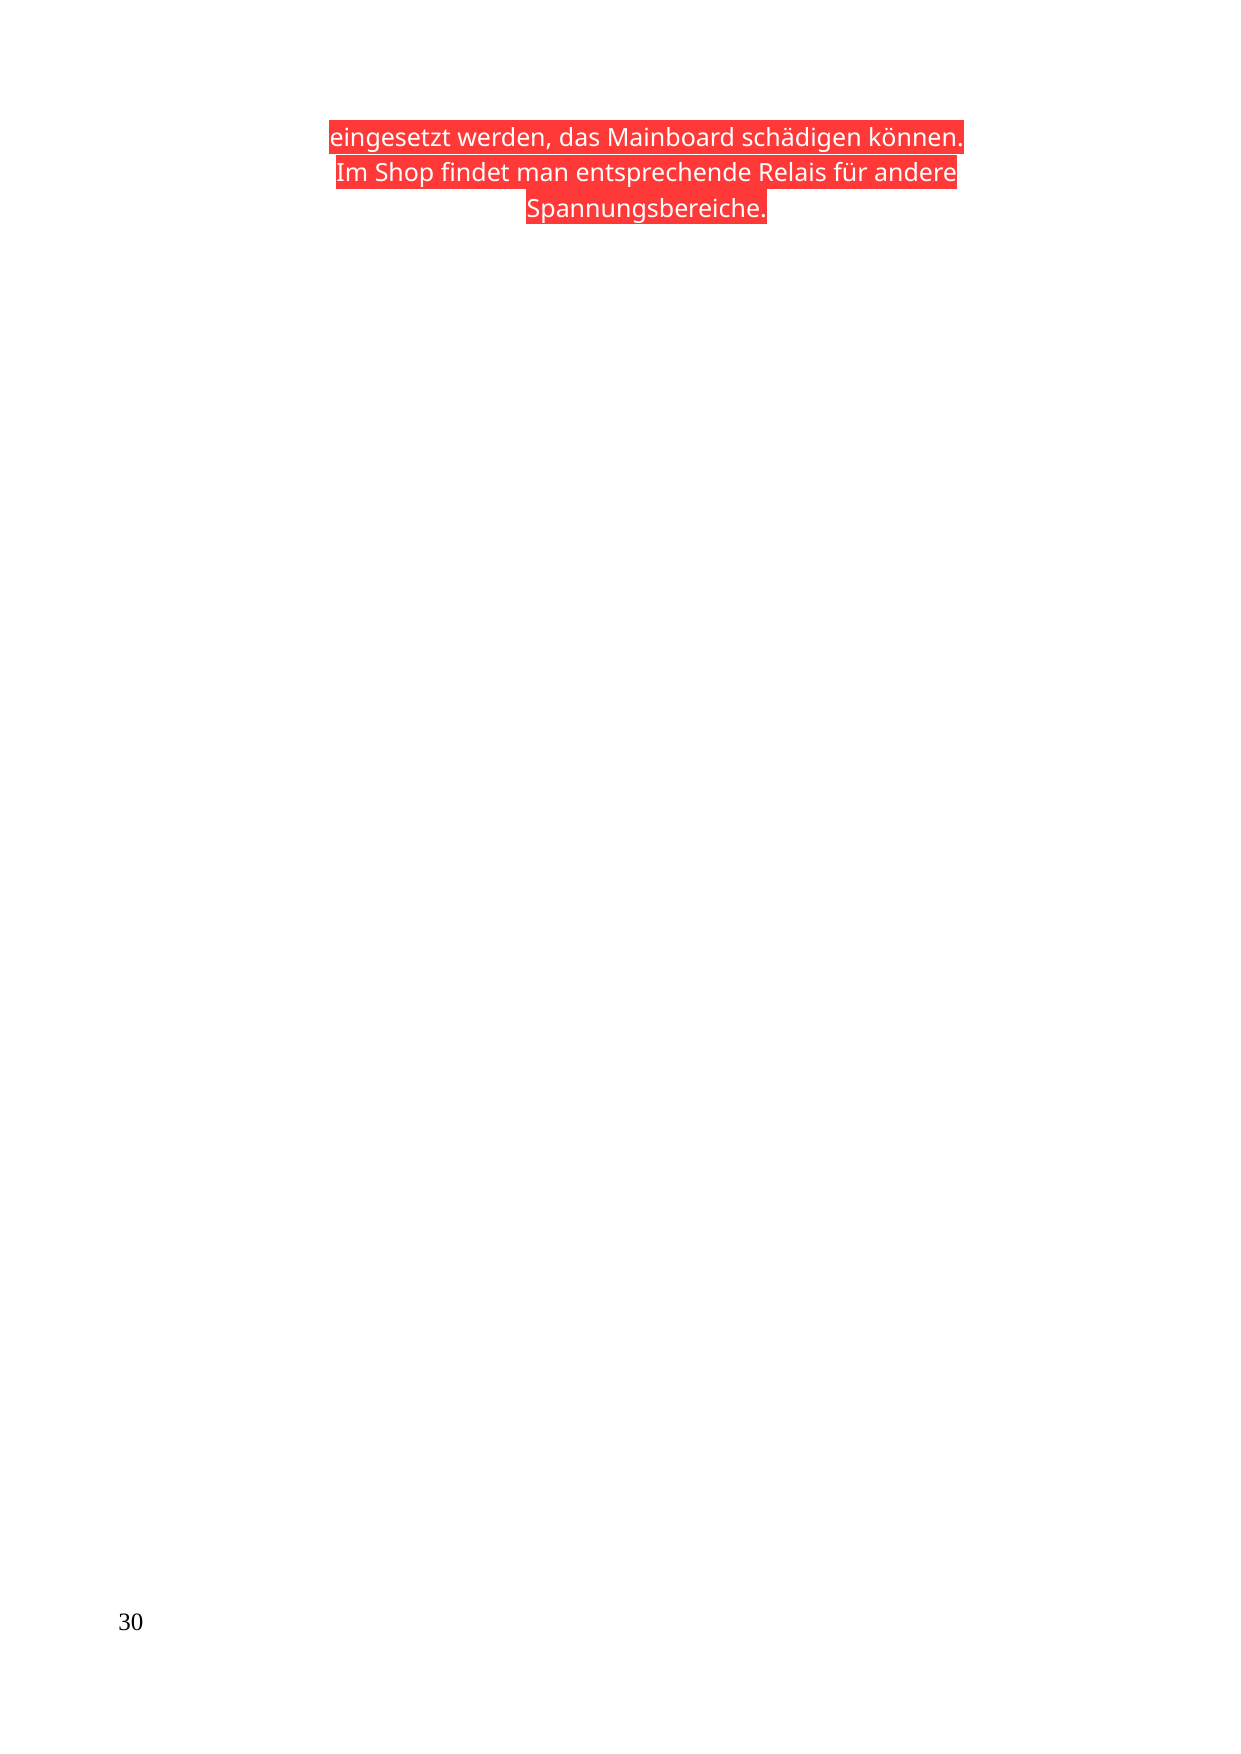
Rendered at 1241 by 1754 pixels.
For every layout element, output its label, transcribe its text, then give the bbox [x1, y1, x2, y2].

text eingesetzt werden, das Mainboard schädigen können. Im Shop findet man entsprechende Relais für andere Spannungsbereiche. [272, 118, 1022, 224]
